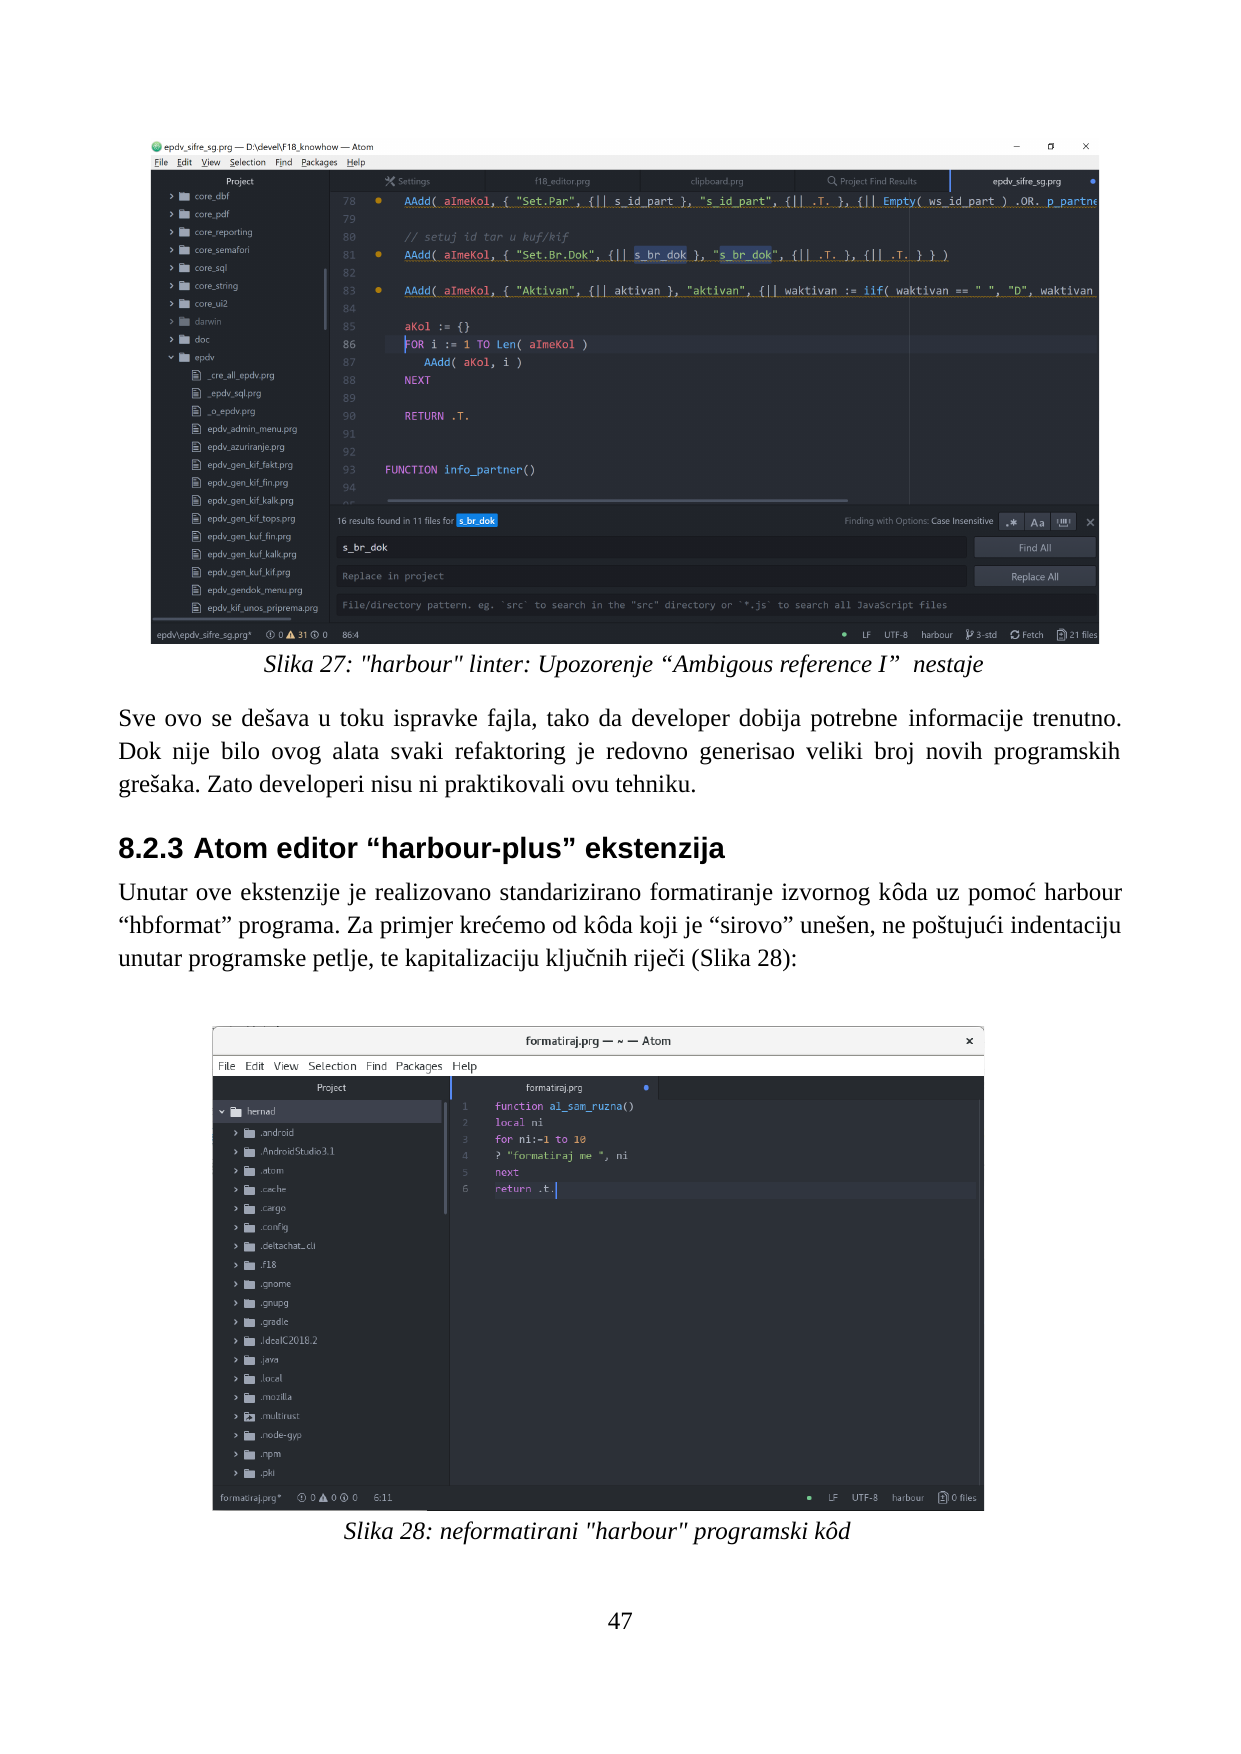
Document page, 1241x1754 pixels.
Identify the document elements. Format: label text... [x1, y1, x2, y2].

subtitle Atom editor “harbour-plus” ekstenzija [118, 831, 1122, 865]
text Sve ovo se dešava u toku ispravke fajla, tako da developer dobija potrebne informacije trenutno. Dok nije bilo ovog alata svaki refaktoring je redovno generisao veliki broj novih programskih grešaka. Zato developeri nisu ni praktikovali ovu tehniku. [118, 642, 1122, 797]
picture [212, 1026, 985, 1511]
text Slika 28: neformatirani "harbour" programski kôd [212, 1511, 984, 1545]
picture [150, 138, 1100, 644]
text Unutar ove ekstenzije je realizovano standarizirano formatiranje izvornog kôda uz pomoć harbour “hbformat” programa. Za primjer krećemo od kôda koji je “sirovo” unešen, ne poštujući indentaciju unutar programske petlje, te kapitalizaciju ključnih riječi (Slika 28): [118, 877, 1122, 972]
text Slika 27: "harbour" linter: Upozorenje “Ambigous reference I” nestaje [151, 644, 1099, 677]
